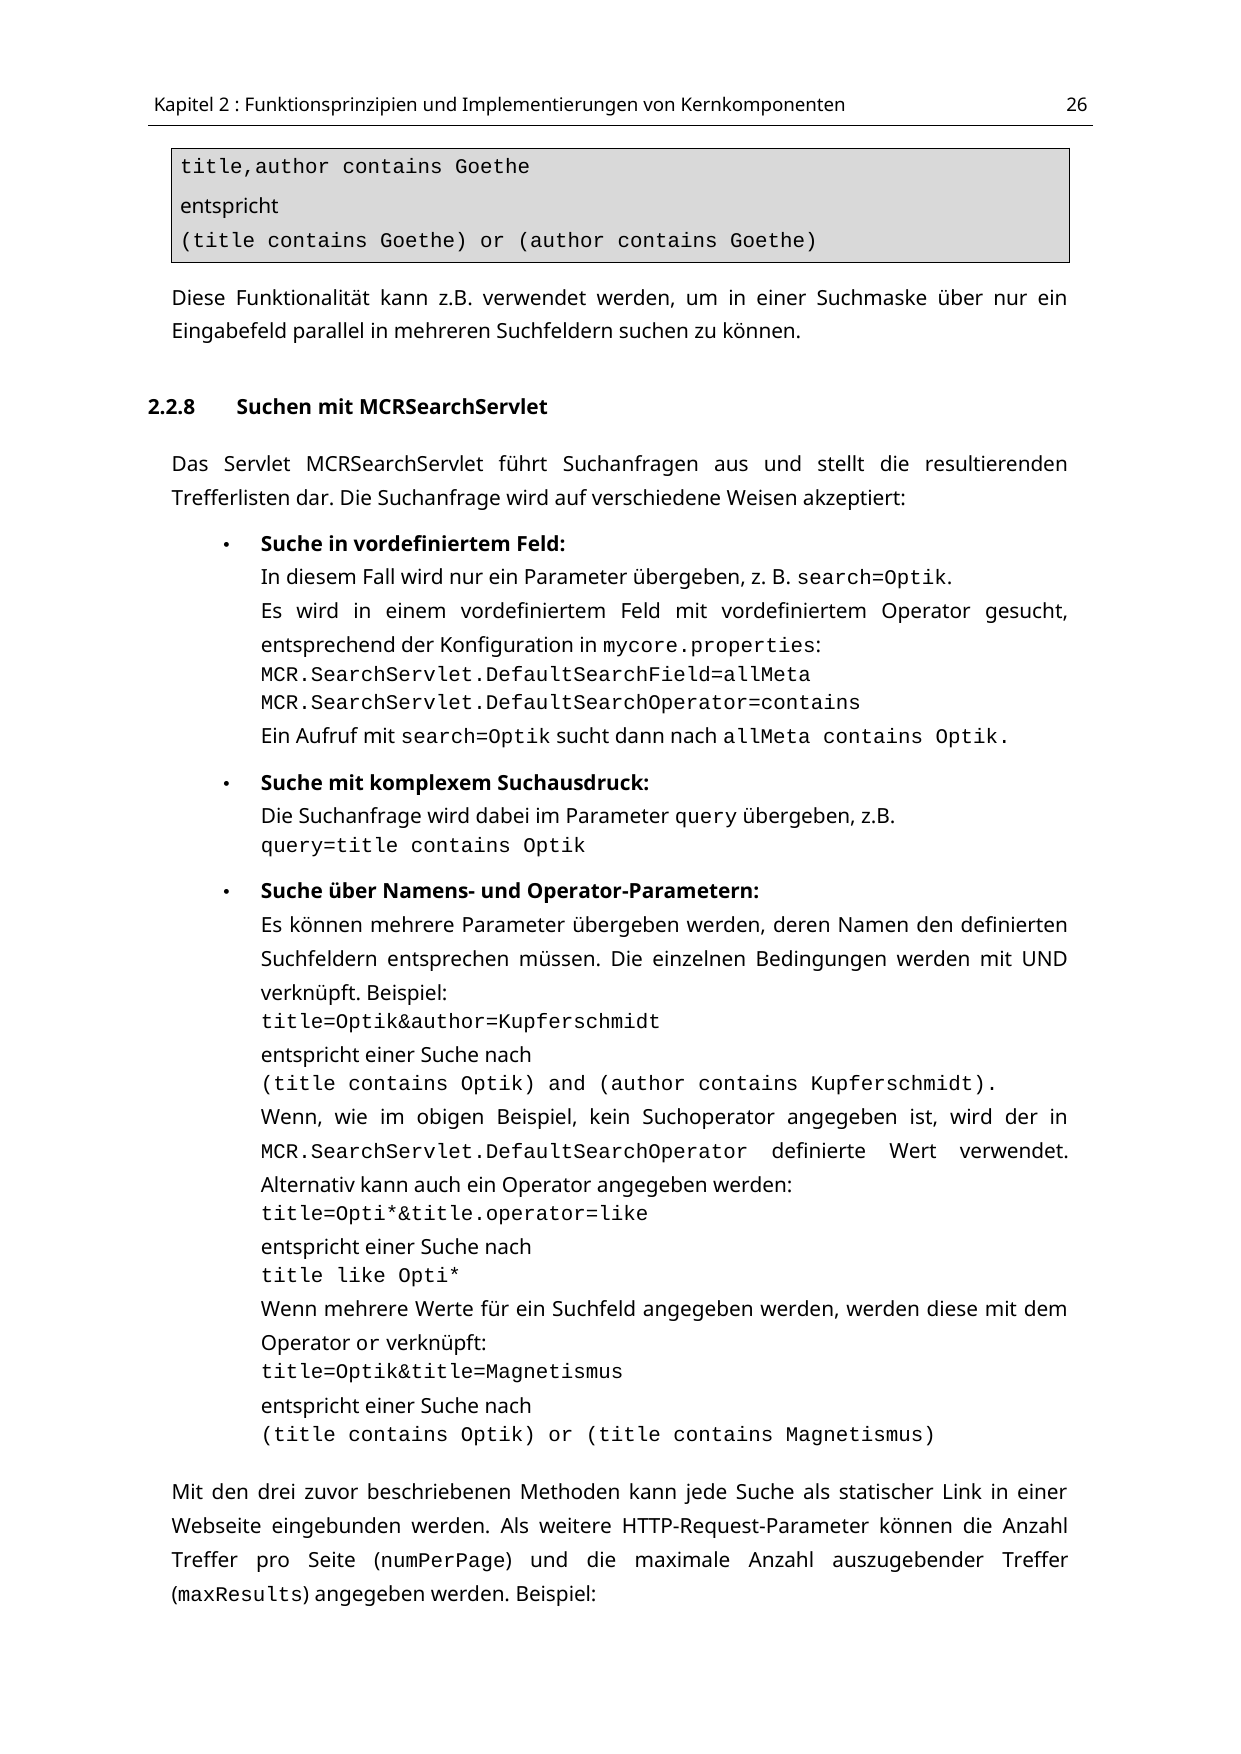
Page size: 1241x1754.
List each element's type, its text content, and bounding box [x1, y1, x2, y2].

text Das Servlet MCRSearchServlet führt Suchanfragen aus und stellt die resultierenden Trefferlisten dar. Die Suchanfrage wird auf verschiedene Weisen akzeptiert: [171, 449, 1069, 511]
list Suche über Namens- und Operator-Parametern: Es können mehrere Parameter übergeben werden, deren Namen den definierten Suchfeldern entsprechen müssen. Die einzelnen Bedingungen werden mit UND verknüpft. Beispiel: title=Optik&author=Kupferschmidt entspricht einer Suche nach (title contains Optik) and (author contains Kupferschmidt). Wenn, wie im obigen Beispiel, kein Suchoperator angegeben ist, wird der in MCR.SearchServlet.DefaultSearchOperator definierte Wert verwendet. Alternativ kann auch ein Operator angegeben werden: title=Opti*&title.operator=like entspricht einer Suche nach title like Opti* Wenn mehrere Werte für ein Suchfeld angegeben werden, werden diese mit dem Operator or verknüpft: title=Optik&title=Magnetismus entspricht einer Suche nach (title contains Optik) or (title contains Magnetismus) [185, 877, 1069, 1447]
text Diese Funktionalität kann z.B. verwendet werden, um in einer Suchmaske über nur ein Eingabefeld parallel in mehreren Suchfeldern suchen zu können. [171, 283, 1069, 345]
text Mit den drei zuvor beschriebenen Methoden kann jede Suche als statischer Link in einer Webseite eingebunden werden. Als weitere HTTP-Request-Parameter können die Anzahl Treffer pro Seite (numPerPage) und die maximale Anzahl auszugebender Treffer (maxResults) angegeben werden. Beispiel: [171, 1477, 1069, 1607]
subtitle Suchen mit MCRSearchServlet [148, 392, 1092, 420]
text title,author contains Goethe [172, 149, 1069, 179]
text (title contains Goethe) or (author contains Goethe) [172, 222, 1069, 262]
list Suche in vordefiniertem Feld: In diesem Fall wird nur ein Parameter übergeben, z. B. search=Optik. Es wird in einem vordefiniertem Feld mit vordefiniertem Operator gesucht, entsprechend der Konfiguration in mycore.properties: MCR.SearchServlet.DefaultSearchField=allMeta MCR.SearchServlet.DefaultSearchOperator=contains Ein Aufruf mit search=Optik sucht dann nach allMeta contains Optik. [185, 529, 1069, 750]
text entspricht [172, 183, 1069, 219]
list Suche mit komplexem Suchausdruck: Die Suchanfrage wird dabei im Parameter query übergeben, z.B. query=title contains Optik [185, 768, 1069, 858]
